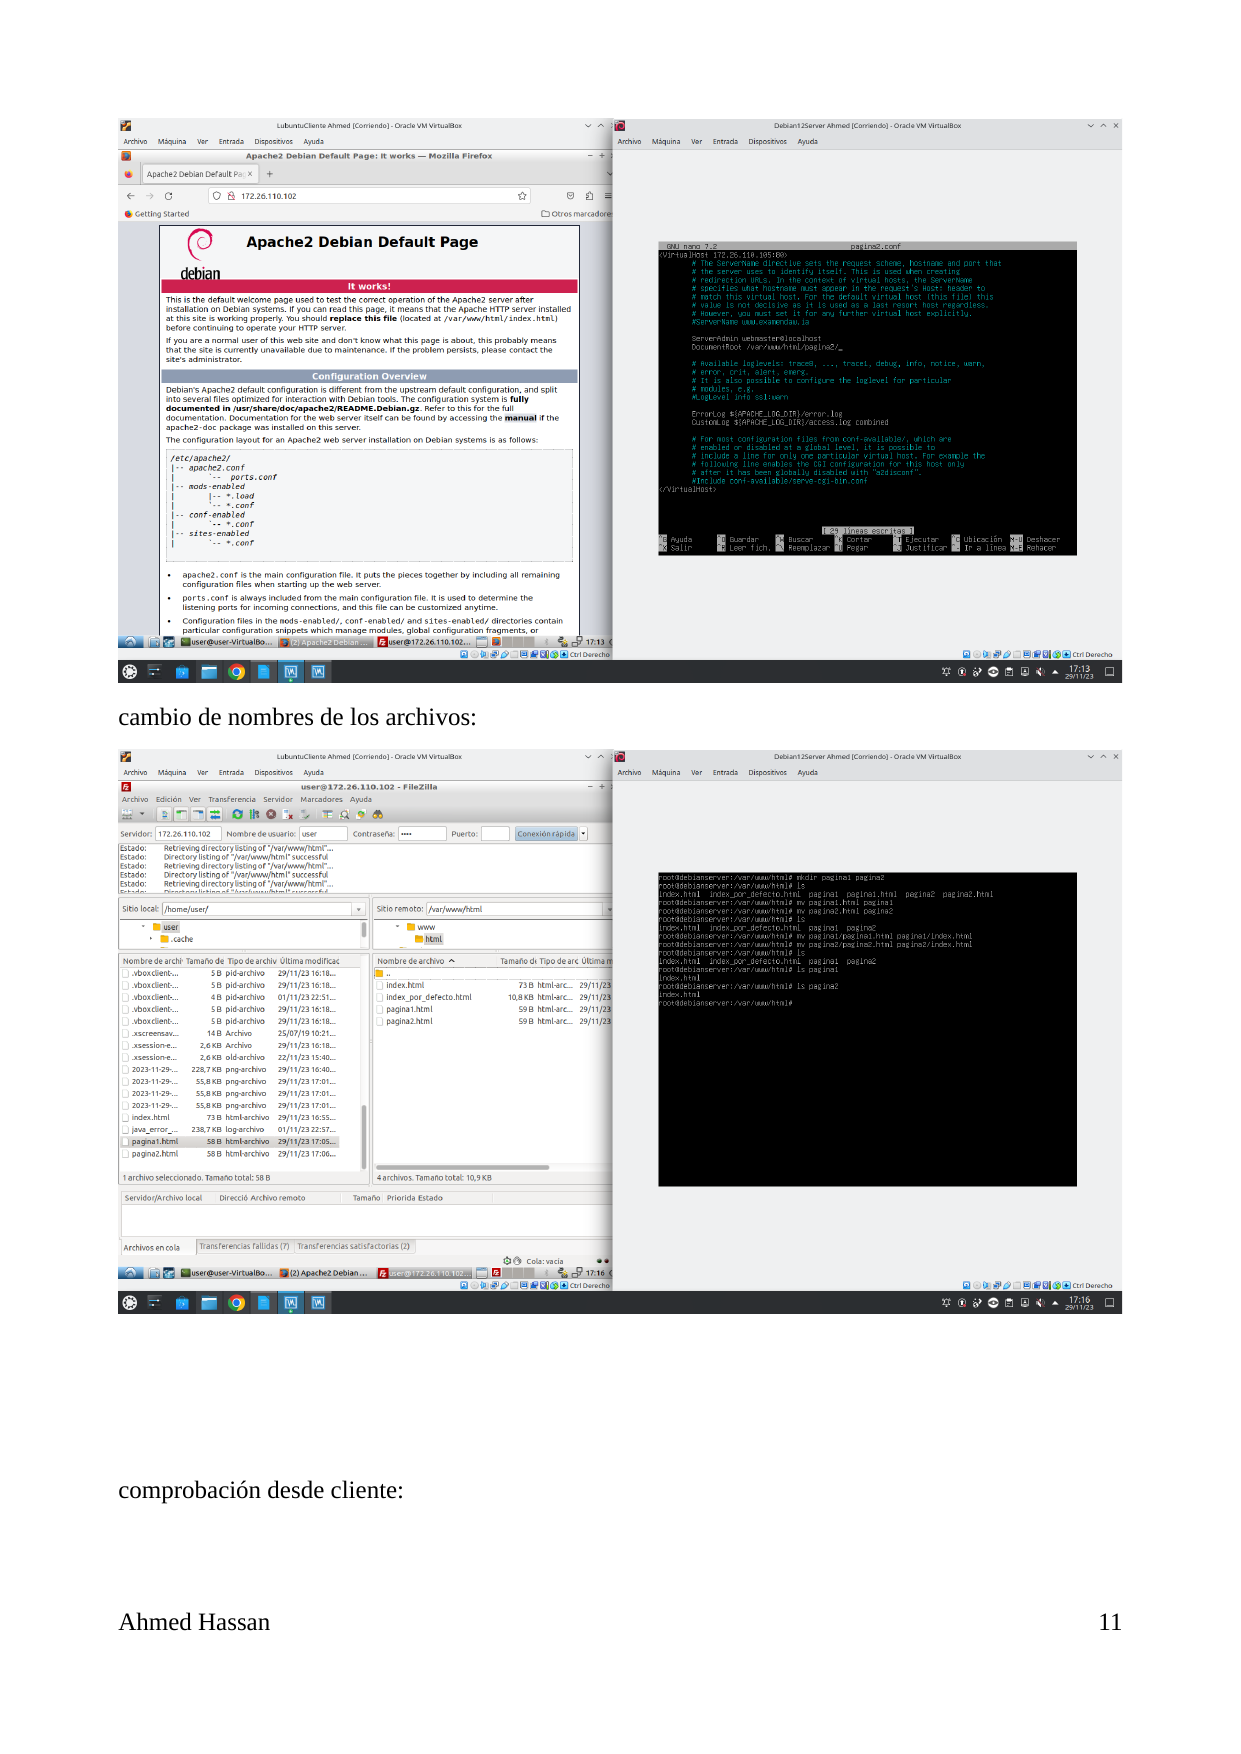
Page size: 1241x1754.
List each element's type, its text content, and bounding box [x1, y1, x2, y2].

picture [118, 749, 1123, 1314]
picture [118, 118, 1123, 683]
text cambio de nombres de los archivos: [118, 702, 1122, 730]
text comprobación desde cliente: [118, 1476, 1122, 1504]
